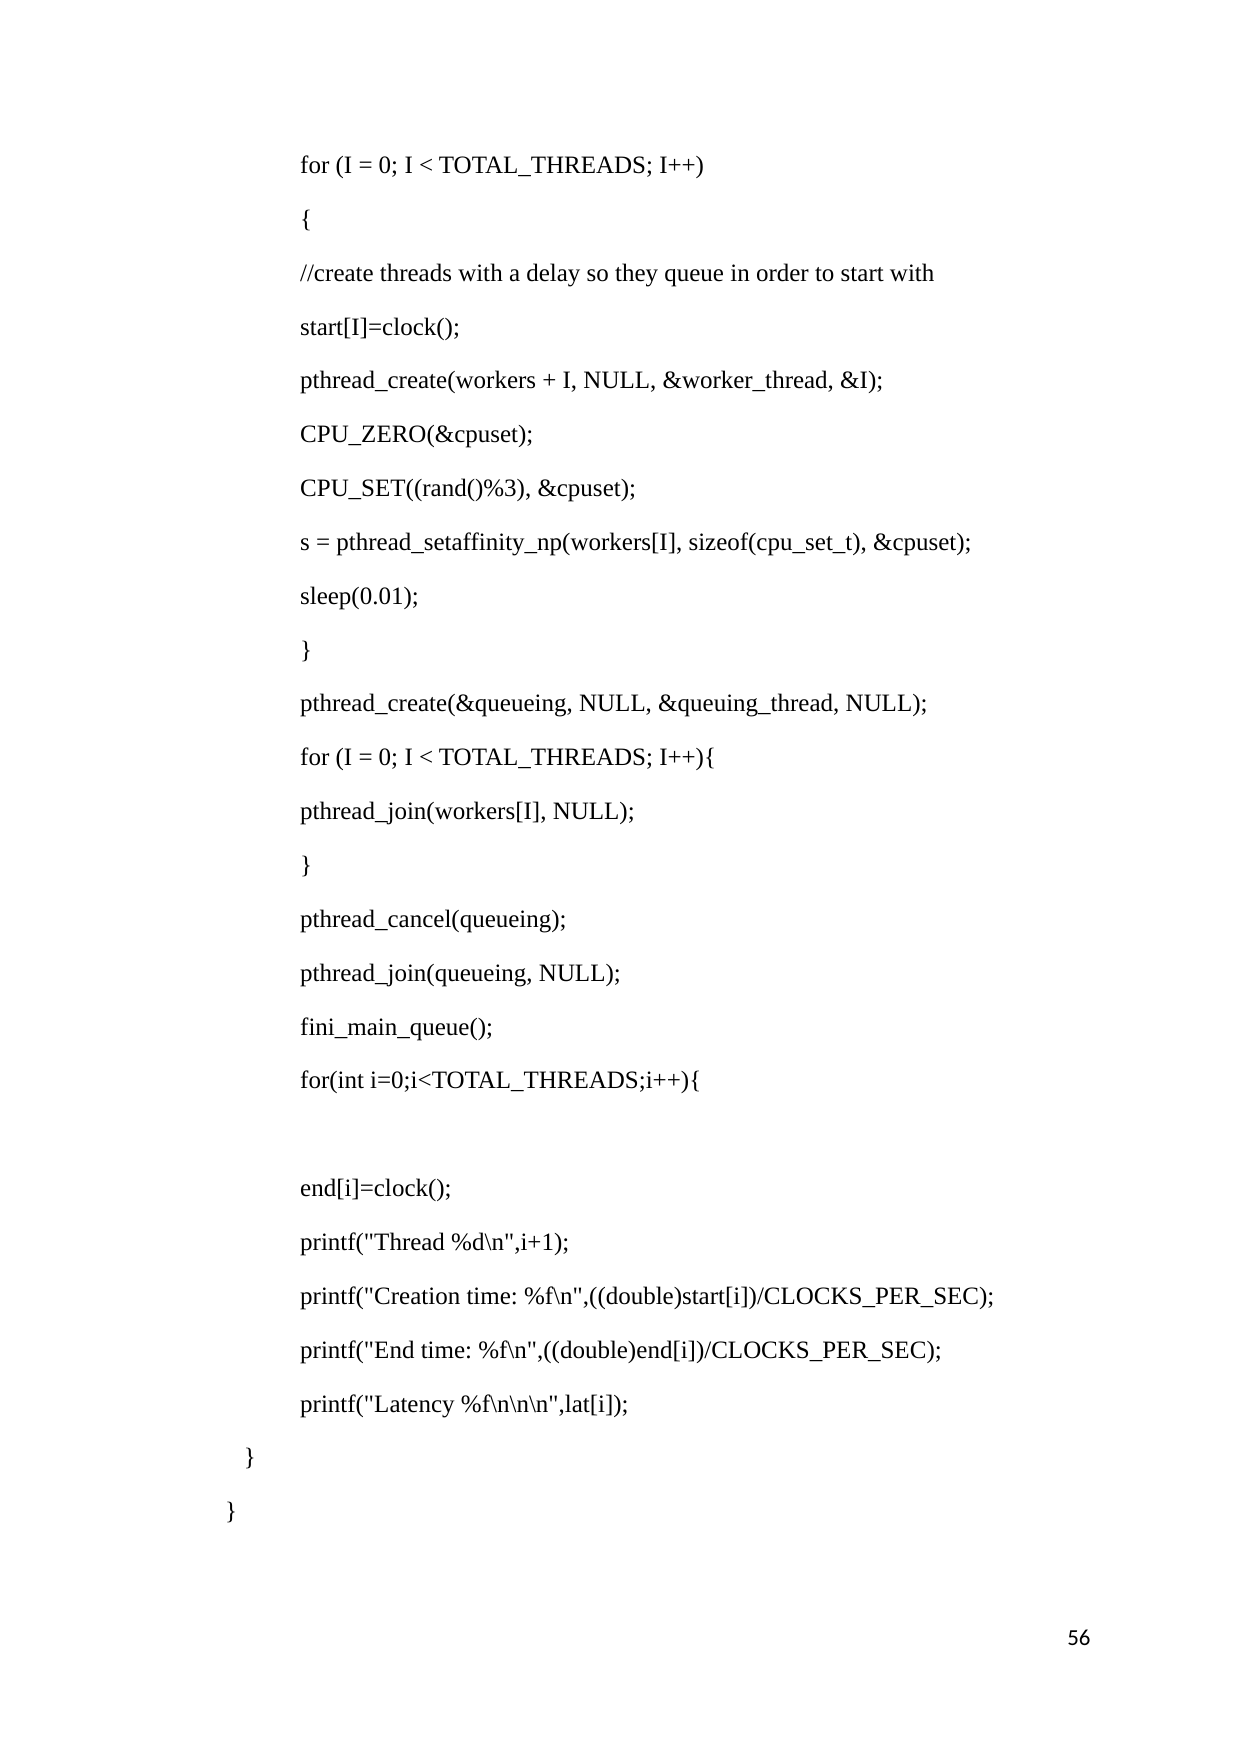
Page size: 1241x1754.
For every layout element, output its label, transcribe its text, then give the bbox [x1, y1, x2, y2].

text pthread_create(&queueing, NULL, &queuing_thread, NULL); [225, 688, 1090, 717]
text end[i]=clock(); [225, 1173, 1090, 1202]
text printf("Latency %f\n\n\n",lat[i]); [225, 1389, 1090, 1417]
text pthread_join(workers[I], NULL); [225, 796, 1090, 825]
text for(int i=0;i<TOTAL_THREADS;i++){ [225, 1066, 1090, 1094]
text CPU_ZERO(&cpuset); [225, 419, 1090, 448]
text printf("End time: %f\n",((double)end[i])/CLOCKS_PER_SEC); [225, 1335, 1090, 1363]
text pthread_create(workers + I, NULL, &worker_thread, &I); [225, 365, 1090, 394]
text pthread_cancel(queueing); [225, 904, 1090, 933]
text sleep(0.01); [225, 581, 1090, 609]
text { [225, 204, 1090, 233]
text pthread_join(queueing, NULL); [225, 958, 1090, 987]
text for (I = 0; I < TOTAL_THREADS; I++){ [225, 742, 1090, 771]
text fini_main_queue(); [225, 1012, 1090, 1040]
text } [225, 1442, 1090, 1471]
text printf("Thread %d\n",i+1); [225, 1227, 1090, 1256]
text //create threads with a delay so they queue in order to start with [225, 258, 1090, 286]
text } [225, 1496, 1090, 1525]
text s = pthread_setaffinity_np(workers[I], sizeof(cpu_set_t), &cpuset); [225, 527, 1090, 556]
text printf("Creation time: %f\n",((double)start[i])/CLOCKS_PER_SEC); [225, 1281, 1090, 1310]
text } [225, 850, 1090, 879]
text for (I = 0; I < TOTAL_THREADS; I++) [225, 150, 1090, 179]
text CPU_SET((rand()%3), &cpuset); [225, 473, 1090, 502]
text start[I]=clock(); [225, 312, 1090, 340]
text } [225, 635, 1090, 663]
